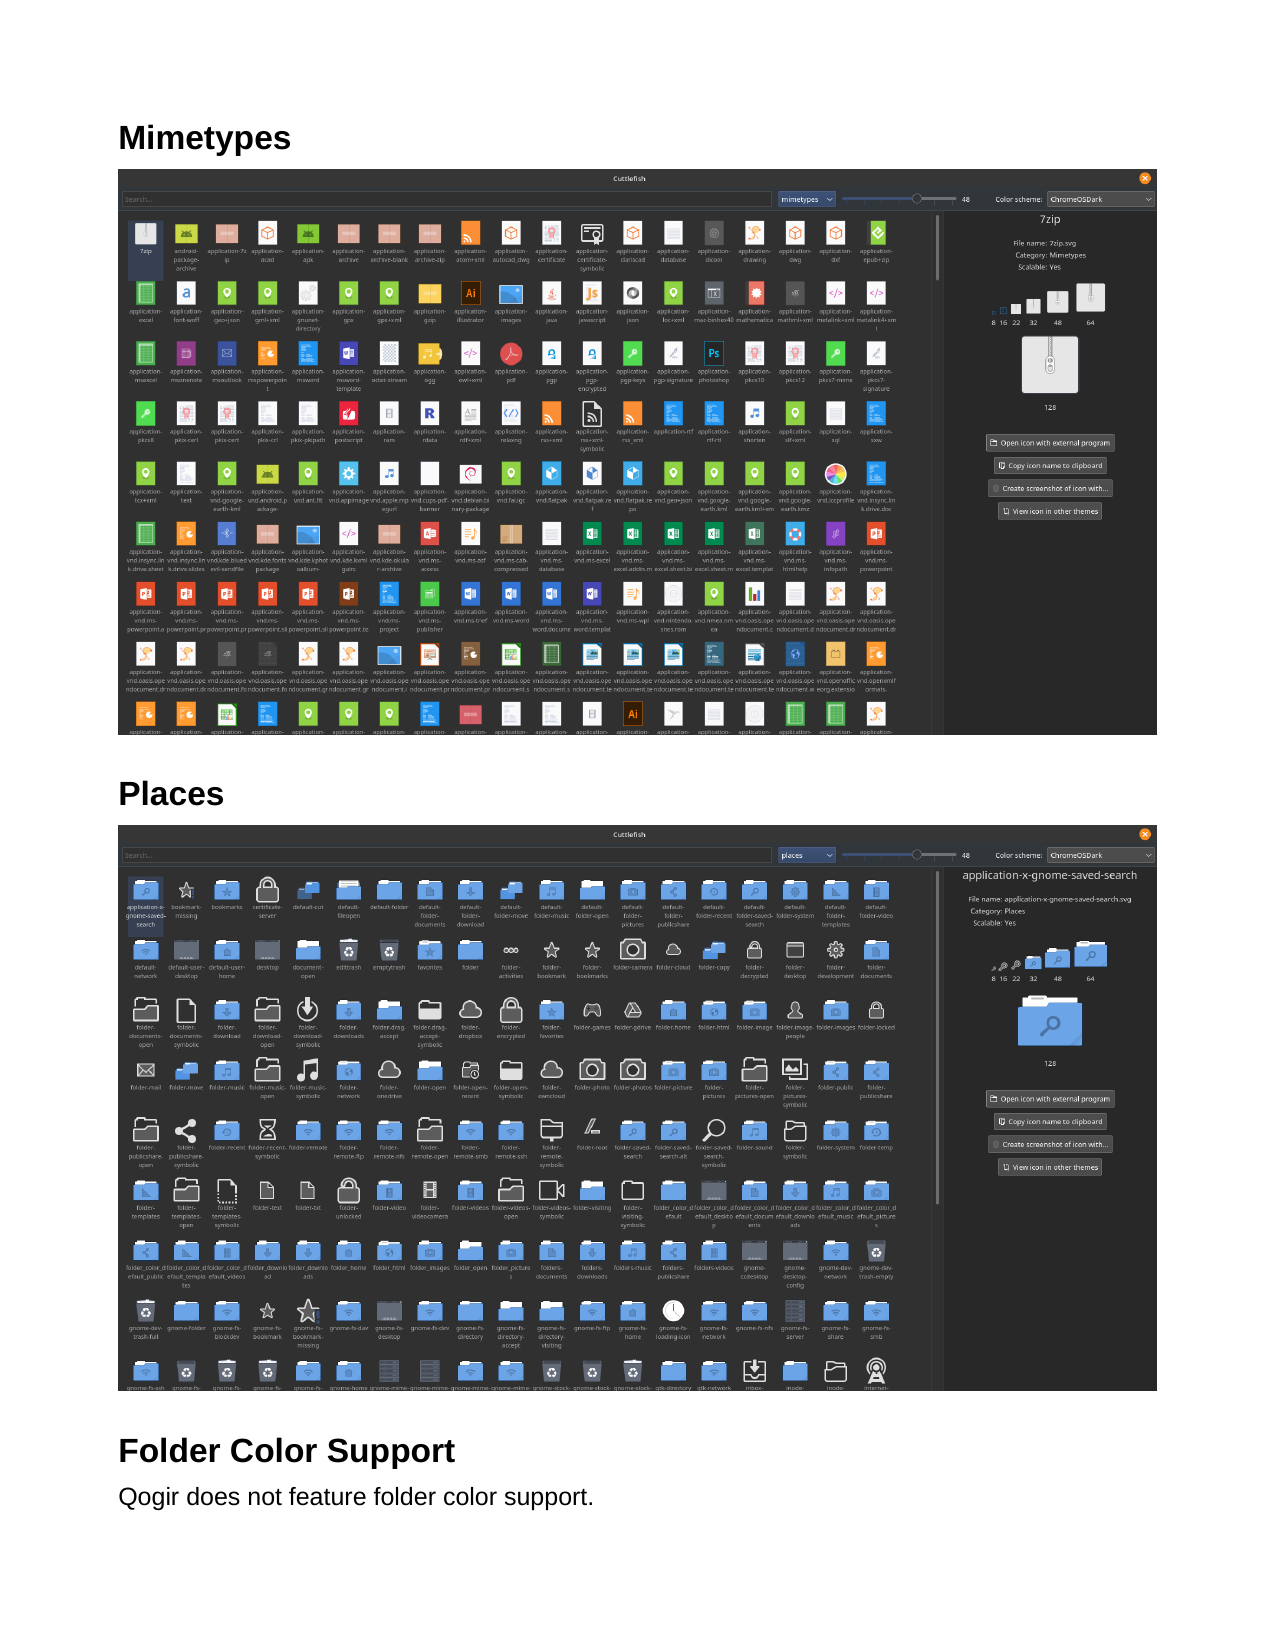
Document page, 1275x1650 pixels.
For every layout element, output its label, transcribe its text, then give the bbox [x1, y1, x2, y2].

text Qogir does not feature folder color support. [118, 1482, 1157, 1510]
subtitle Places [118, 774, 1157, 813]
picture [118, 825, 1157, 1391]
subtitle Folder Color Support [118, 1430, 1157, 1469]
picture [118, 169, 1157, 735]
subtitle Mimetypes [118, 118, 1157, 157]
